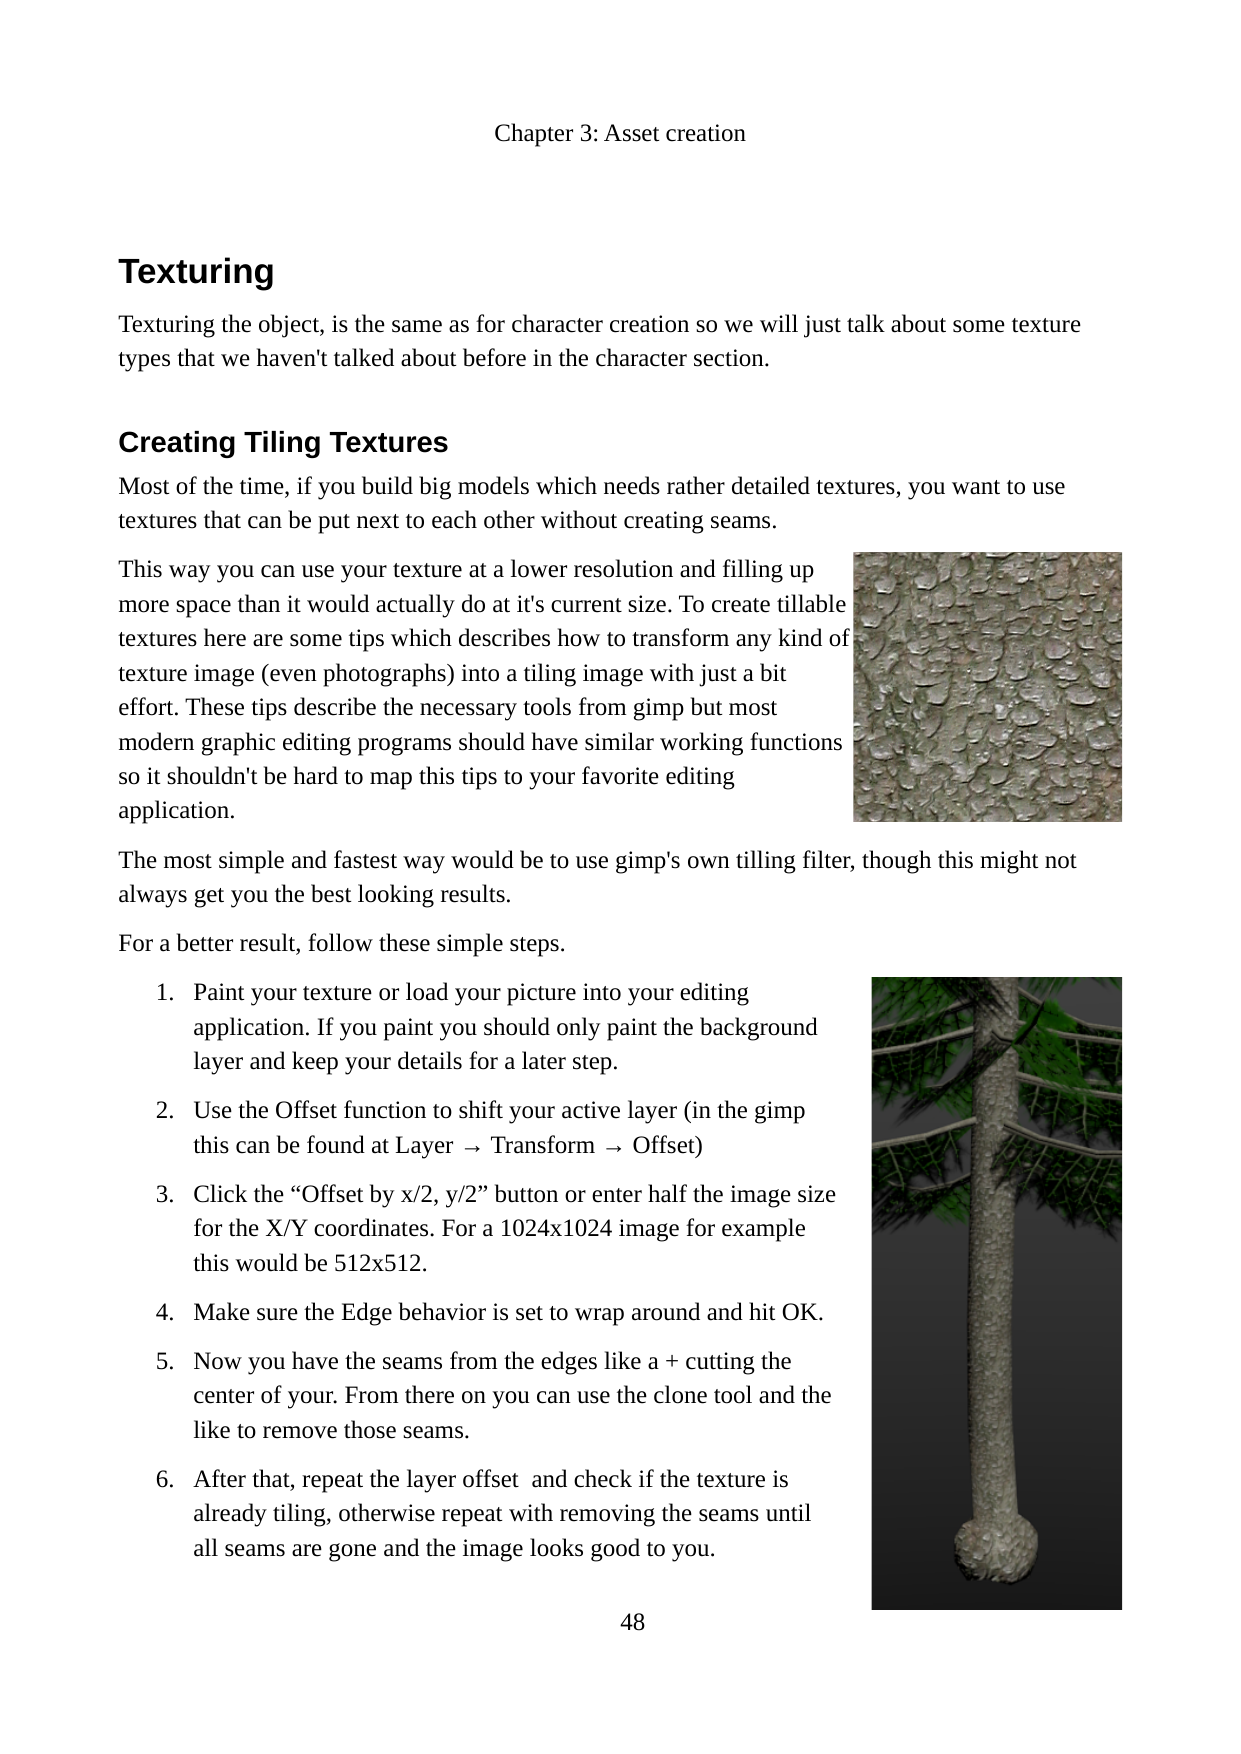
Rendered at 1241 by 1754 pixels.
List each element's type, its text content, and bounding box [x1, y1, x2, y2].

list Make sure the Edge behavior is set to wrap around and hit OK. [156, 1297, 871, 1326]
picture [871, 977, 1123, 1610]
list After that, repeat the layer offset and check if the texture is already tiling, otherwise repeat with removing the seams until all seams are gone and the image looks good to you. [156, 1464, 871, 1562]
list Now you have the seams from the edges like a + cutting the center of your. From there on you can use the clone tool and the like to remove those seams. [156, 1346, 871, 1444]
text Most of the time, if you build big models which needs rather detailed textures, you want to use textures that can be put next to each other without creating seams. [118, 471, 1122, 534]
text This way you can use your texture at a lower resolution and filling up more space than it would actually do at it's current size. To create tillable textures here are some tips which describes how to transform any kind of texture image (even photographs) into a tiling image with just a bit effort. These tips describe the necessary tools from gimp but most modern graphic editing programs should have similar working functions so it shouldn't be hard to map this tips to your favorite editing application. [118, 554, 1122, 824]
list Use the Offset function to shift your active layer (in the gimp this can be found at Layer → Transform → Offset) [156, 1095, 871, 1158]
list Click the “Offset by x/2, y/2” button or enter half the image size for the X/Y coordinates. For a 1024x1024 image for example this would be 512x512. [156, 1179, 871, 1277]
text For a better result, follow these simple steps. [118, 928, 1122, 957]
subtitle Texturing [118, 250, 1122, 290]
subtitle Creating Tiling Textures [118, 425, 1122, 458]
text Texturing the object, is the same as for character creation so we will just talk about some texture types that we haven't talked about before in the character section. [118, 309, 1122, 372]
picture [853, 552, 1123, 822]
text The most simple and fastest way would be to use gimp's own tilling filter, though this might not always get you the best looking results. [118, 845, 1122, 908]
list Paint your texture or load your picture into your editing application. If you paint you should only paint the background layer and keep your details for a later step. [156, 977, 871, 1075]
